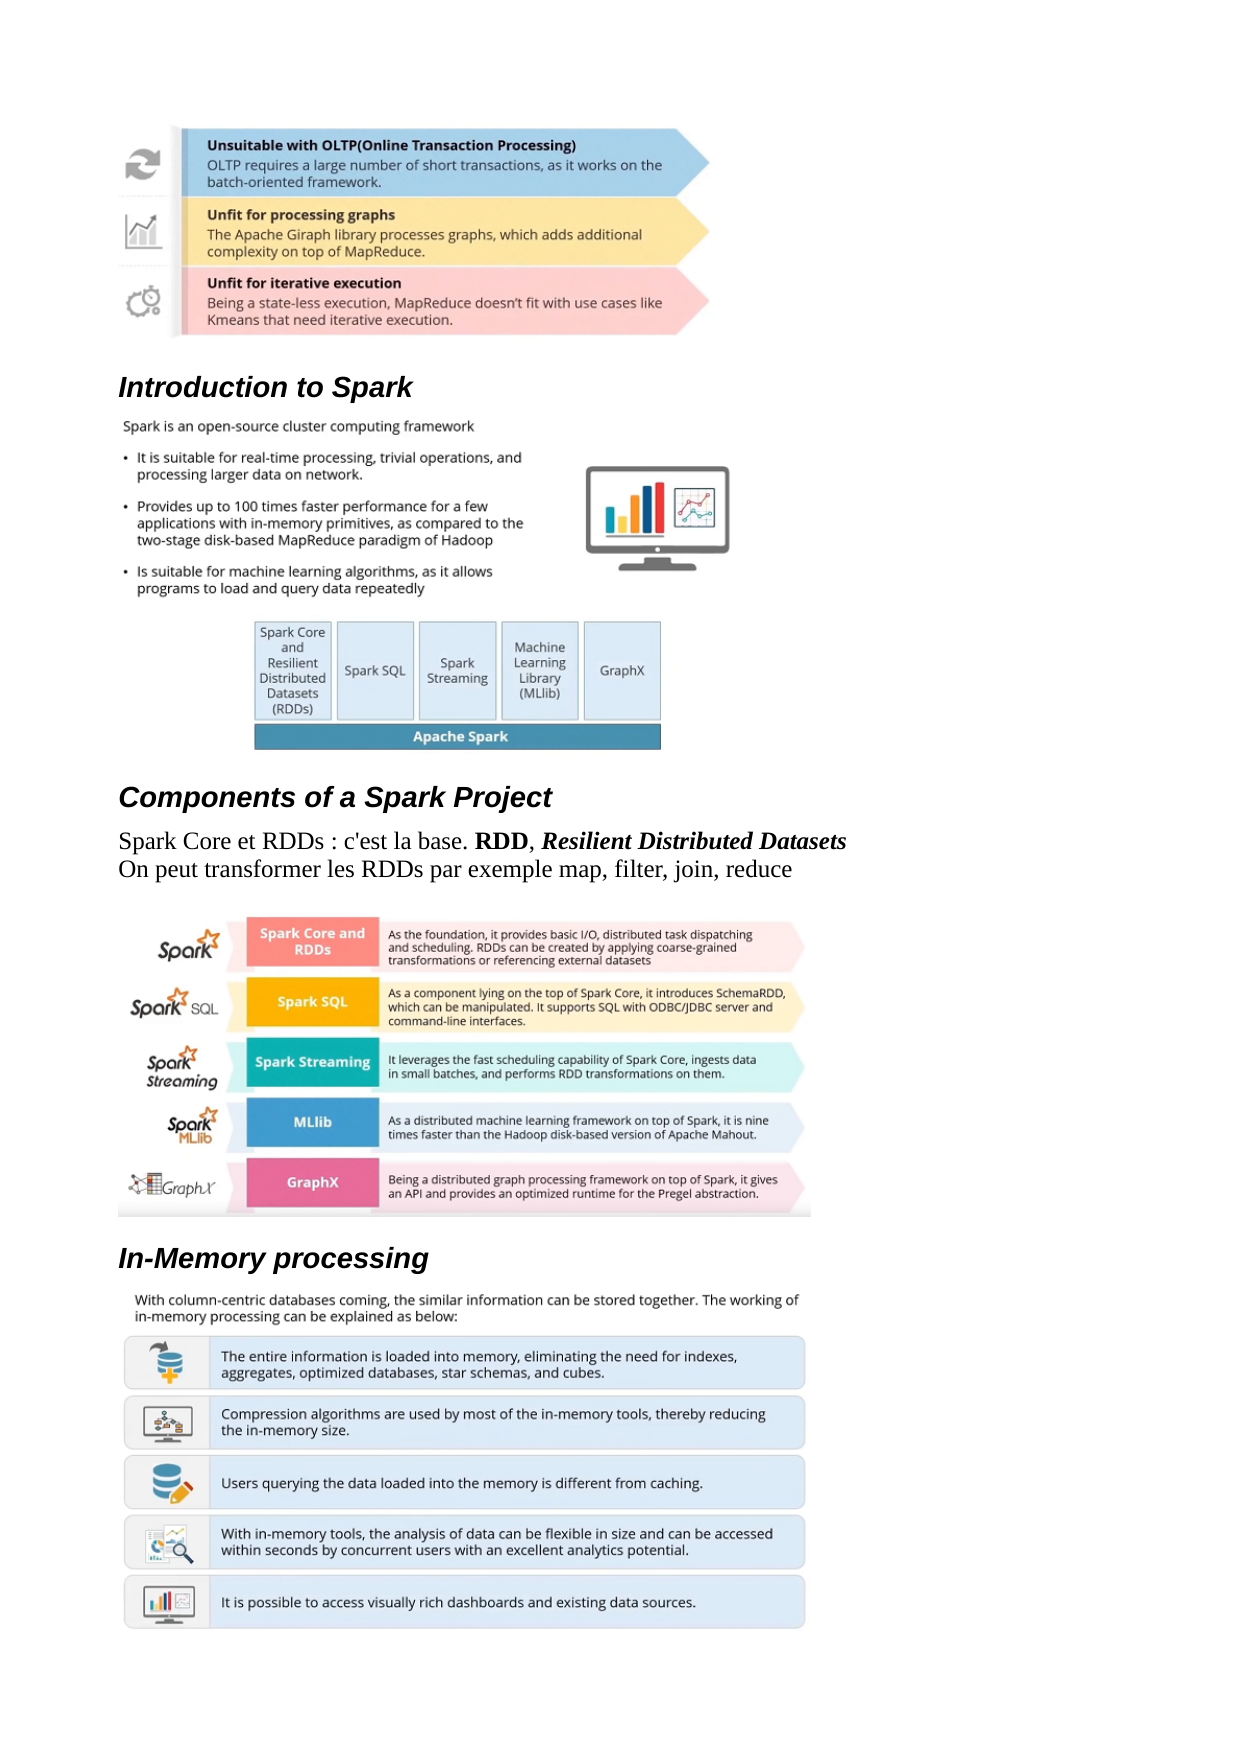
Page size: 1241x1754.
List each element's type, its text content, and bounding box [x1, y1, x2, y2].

picture [118, 912, 811, 1217]
picture [118, 1287, 810, 1631]
picture [118, 118, 718, 346]
subtitle Components of a Spark Project [118, 780, 1122, 813]
picture [118, 416, 736, 755]
subtitle In-Memory processing [118, 1241, 1122, 1275]
text On peut transformer les RDDs par exemple map, filter, join, reduce [118, 854, 1122, 883]
text Spark Core et RDDs : c'est la base. RDD, Resilient Distributed Datasets [118, 826, 1122, 854]
subtitle Introduction to Spark [118, 370, 1122, 404]
